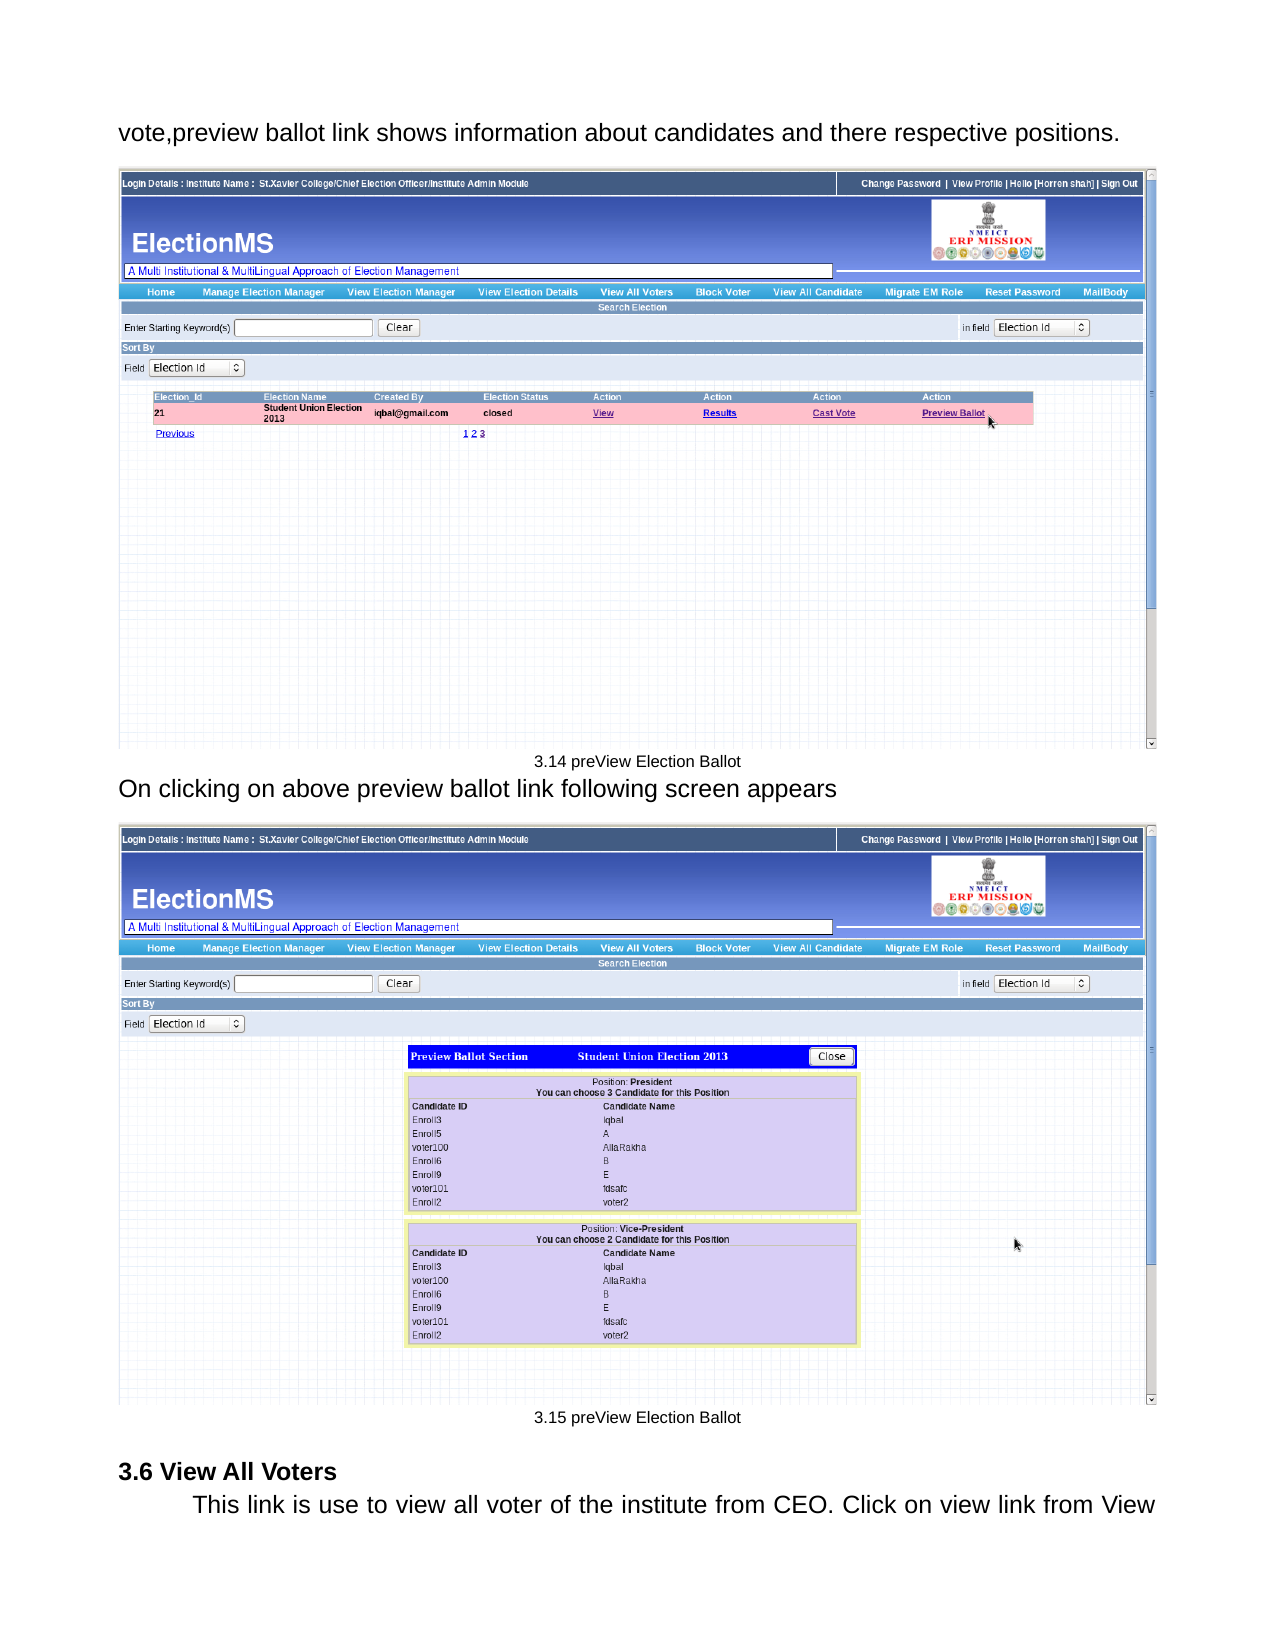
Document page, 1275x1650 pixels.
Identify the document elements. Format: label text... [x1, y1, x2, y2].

text 3.6 View All Voters [118, 1457, 1157, 1486]
picture [118, 165, 1157, 749]
text 3.14 preView Election Ballot [118, 749, 1157, 771]
text This link is use to view all voter of the institute from CEO. Click on view link from View [118, 1490, 1157, 1519]
text [118, 151, 1157, 165]
text 3.15 preView Election Ballot [118, 1405, 1157, 1427]
text [118, 807, 1157, 821]
picture [118, 821, 1157, 1405]
text On clicking on above preview ballot link following screen appears [118, 774, 1157, 802]
text vote,preview ballot link shows information about candidates and there respective positions. [118, 118, 1157, 147]
